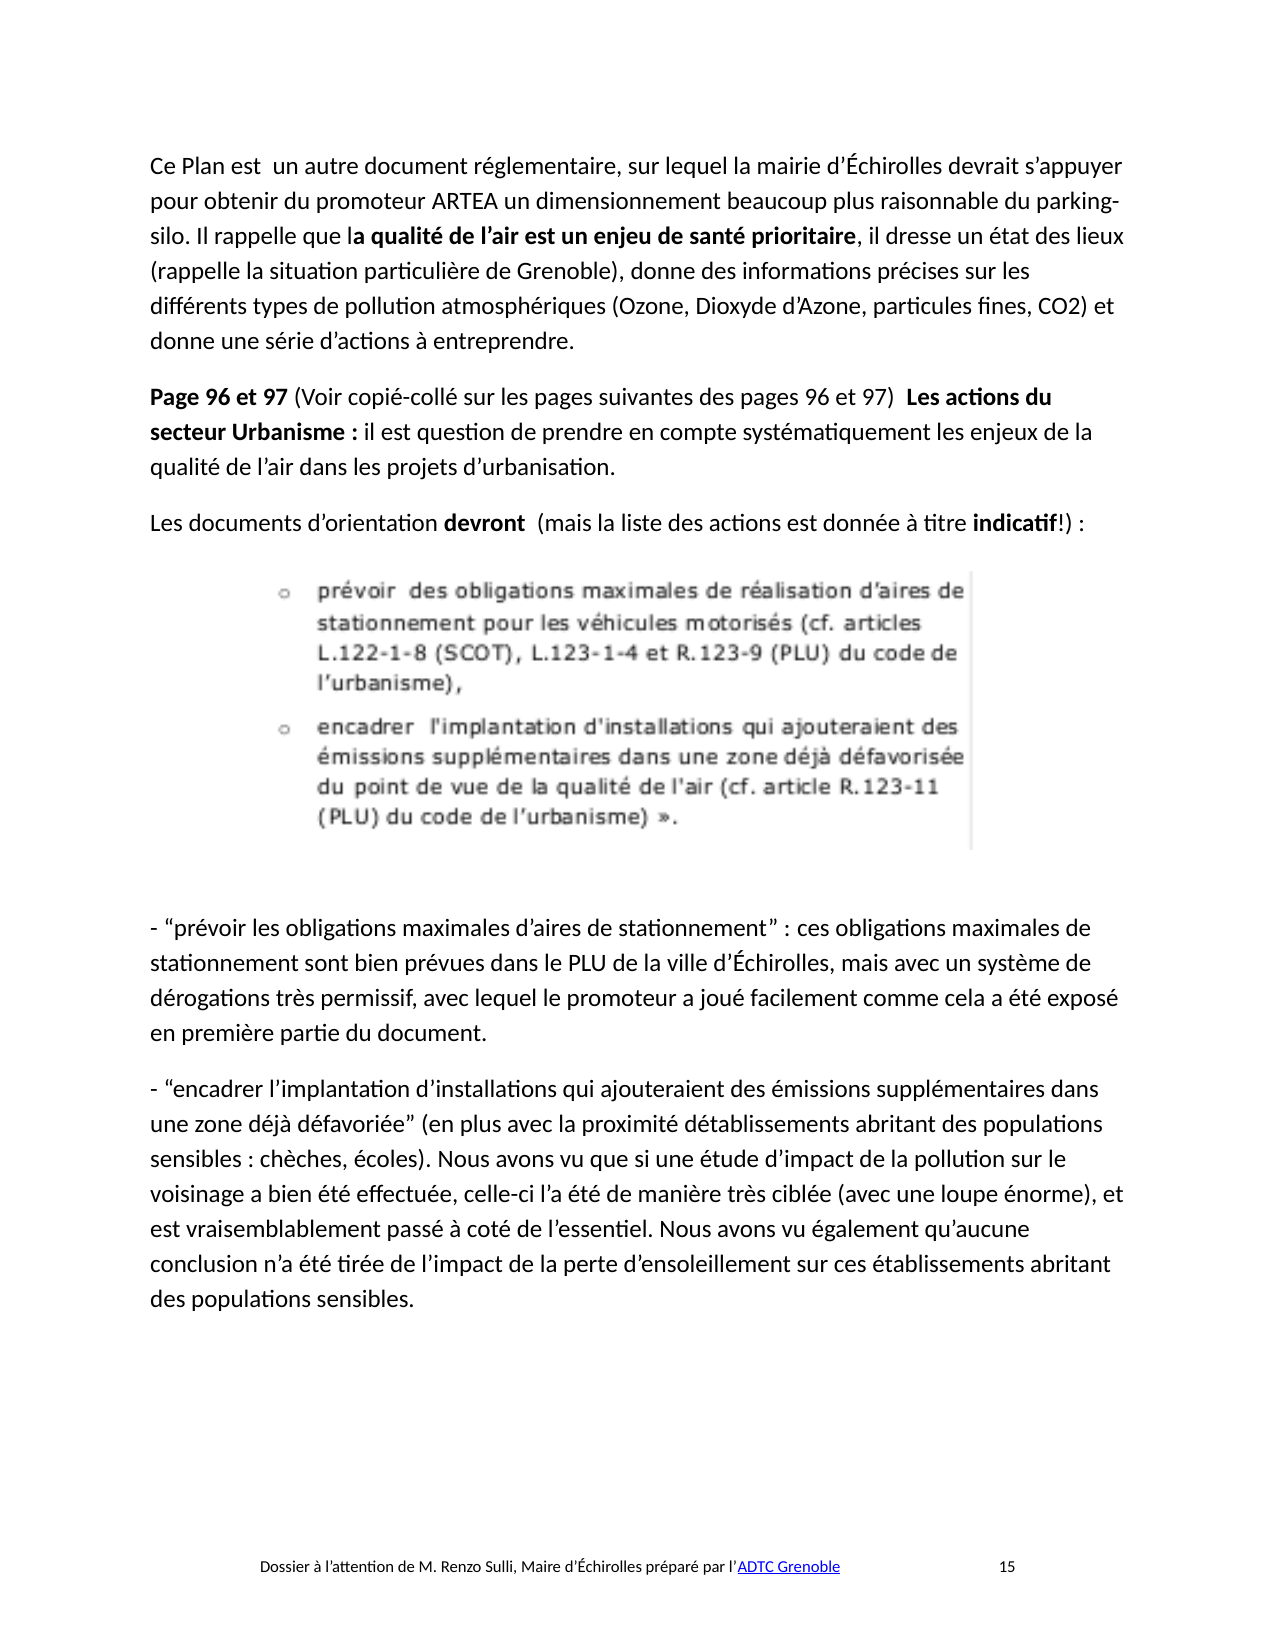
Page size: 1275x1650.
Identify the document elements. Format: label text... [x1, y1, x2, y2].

text Page 96 et 97 (Voir copié-collé sur les pages suivantes des pages 96 et 97) Les actions du secteur Urbanisme : il est question de prendre en compte systématiquement les enjeux de la qualité de l’air dans les projets d’urbanisation. [150, 381, 1125, 481]
picture [272, 571, 980, 850]
text Les documents d’orientation devront (mais la liste des actions est donnée à titre indicatif!) : [150, 507, 1125, 537]
text Ce Plan est un autre document réglementaire, sur lequel la mairie d’Échirolles devrait s’appuyer pour obtenir du promoteur ARTEA un dimensionnement beaucoup plus raisonnable du parking-silo. Il rappelle que la qualité de l’air est un enjeu de santé prioritaire, il dresse un état des lieux (rappelle la situation particulière de Grenoble), donne des informations précises sur les différents types de pollution atmosphériques (Ozone, Dioxyde d’Azone, particules fines, CO2) et donne une série d’actions à entreprendre. [150, 150, 1125, 356]
text - “prévoir les obligations maximales d’aires de stationnement” : ces obligations maximales de stationnement sont bien prévues dans le PLU de la ville d’Échirolles, mais avec un système de dérogations très permissif, avec lequel le promoteur a joué facilement comme cela a été exposé en première partie du document. [150, 912, 1125, 1048]
text - “encadrer l’implantation d’installations qui ajouteraient des émissions supplémentaires dans une zone déjà défavoriée” (en plus avec la proximité détablissements abritant des populations sensibles : chèches, écoles). Nous avons vu que si une étude d’impact de la pollution sur le voisinage a bien été effectuée, celle-ci l’a été de manière très ciblée (avec une loupe énorme), et est vraisemblablement passé à coté de l’essentiel. Nous avons vu également qu’aucune conclusion n’a été tirée de l’impact de la perte d’ensoleillement sur ces établissements abritant des populations sensibles. [150, 1073, 1125, 1314]
